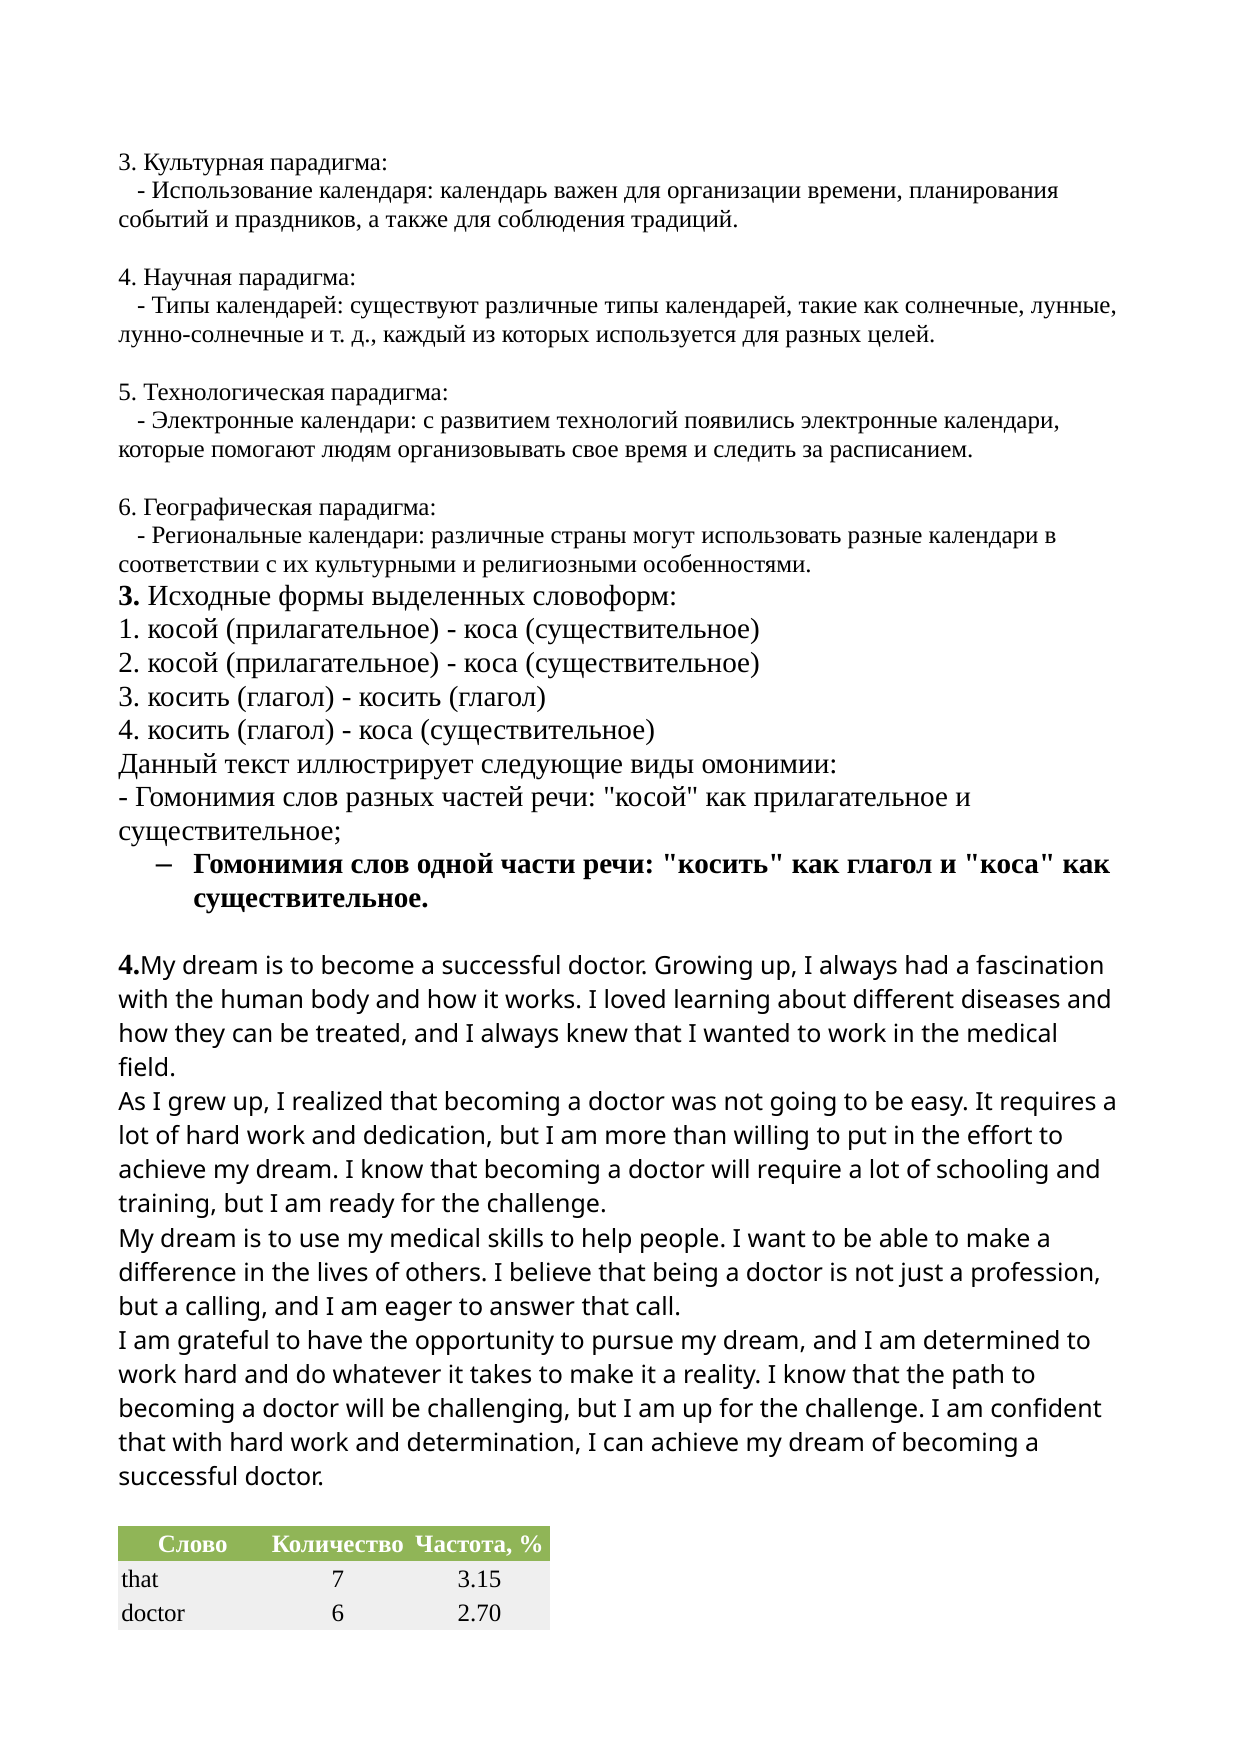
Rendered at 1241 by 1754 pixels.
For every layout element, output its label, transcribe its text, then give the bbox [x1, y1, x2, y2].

text 6. Географическая парадигма: [118, 492, 1122, 521]
text 4.My dream is to become a successful doctor. Growing up, I always had a fascination with the human body and how it works. I loved learning about different diseases and how they can be treated, and I always knew that I wanted to work in the medical field. [118, 947, 1122, 1084]
text 5. Технологическая парадигма: [118, 377, 1122, 406]
table_cell 7 [267, 1561, 409, 1595]
list Гомонимия слов одной части речи: "косить" как глагол и "коса" как существительное. [156, 846, 1122, 914]
table_cell that [118, 1561, 267, 1595]
table_header Частота, % [409, 1526, 550, 1561]
text As I grew up, I realized that becoming a doctor was not going to be easy. It requires a lot of hard work and dedication, but I am more than willing to put in the effort to achieve my dream. I know that becoming a doctor will require a lot of schooling and training, but I am ready for the challenge. [118, 1084, 1122, 1220]
text I am grateful to have the opportunity to pursue my dream, and I am determined to work hard and do whatever it takes to make it a reality. I know that the path to becoming a doctor will be challenging, but I am up for the challenge. I am confident that with hard work and determination, I can achieve my dream of becoming a successful doctor. [118, 1322, 1122, 1493]
text 3. Исходные формы выделенных словоформ: [118, 578, 1122, 612]
table_cell doctor [118, 1595, 267, 1630]
text 3. Культурная парадигма: [118, 147, 1122, 176]
text 1. косой (прилагательное) - коса (существительное) [118, 612, 1122, 645]
text 4. Научная парадигма: [118, 262, 1122, 291]
text 3. косить (глагол) - косить (глагол) [118, 679, 1122, 712]
table_cell 2.70 [409, 1595, 550, 1630]
text - Гомонимия слов разных частей речи: "косой" как прилагательное и существительное; [118, 779, 1122, 846]
table_cell 6 [267, 1595, 409, 1630]
text - Типы календарей: существуют различные типы календарей, такие как солнечные, лунные, лунно-солнечные и т. д., каждый из которых используется для разных целей. [118, 291, 1122, 348]
table_header Количество [267, 1526, 409, 1561]
table_header Слово [118, 1526, 267, 1561]
text 2. косой (прилагательное) - коса (существительное) [118, 645, 1122, 679]
text - Использование календаря: календарь важен для организации времени, планирования событий и праздников, а также для соблюдения традиций. [118, 176, 1122, 233]
text 4. косить (глагол) - коса (существительное) [118, 712, 1122, 746]
text My dream is to use my medical skills to help people. I want to be able to make a difference in the lives of others. I believe that being a doctor is not just a profession, but a calling, and I am eager to answer that call. [118, 1220, 1122, 1322]
text Данный текст иллюстрирует следующие виды омонимии: [118, 746, 1122, 779]
text - Электронные календари: с развитием технологий появились электронные календари, которые помогают людям организовывать свое время и следить за расписанием. [118, 406, 1122, 463]
table_cell 3.15 [409, 1561, 550, 1595]
text - Региональные календари: различные страны могут использовать разные календари в соответствии с их культурными и религиозными особенностями. [118, 521, 1122, 578]
